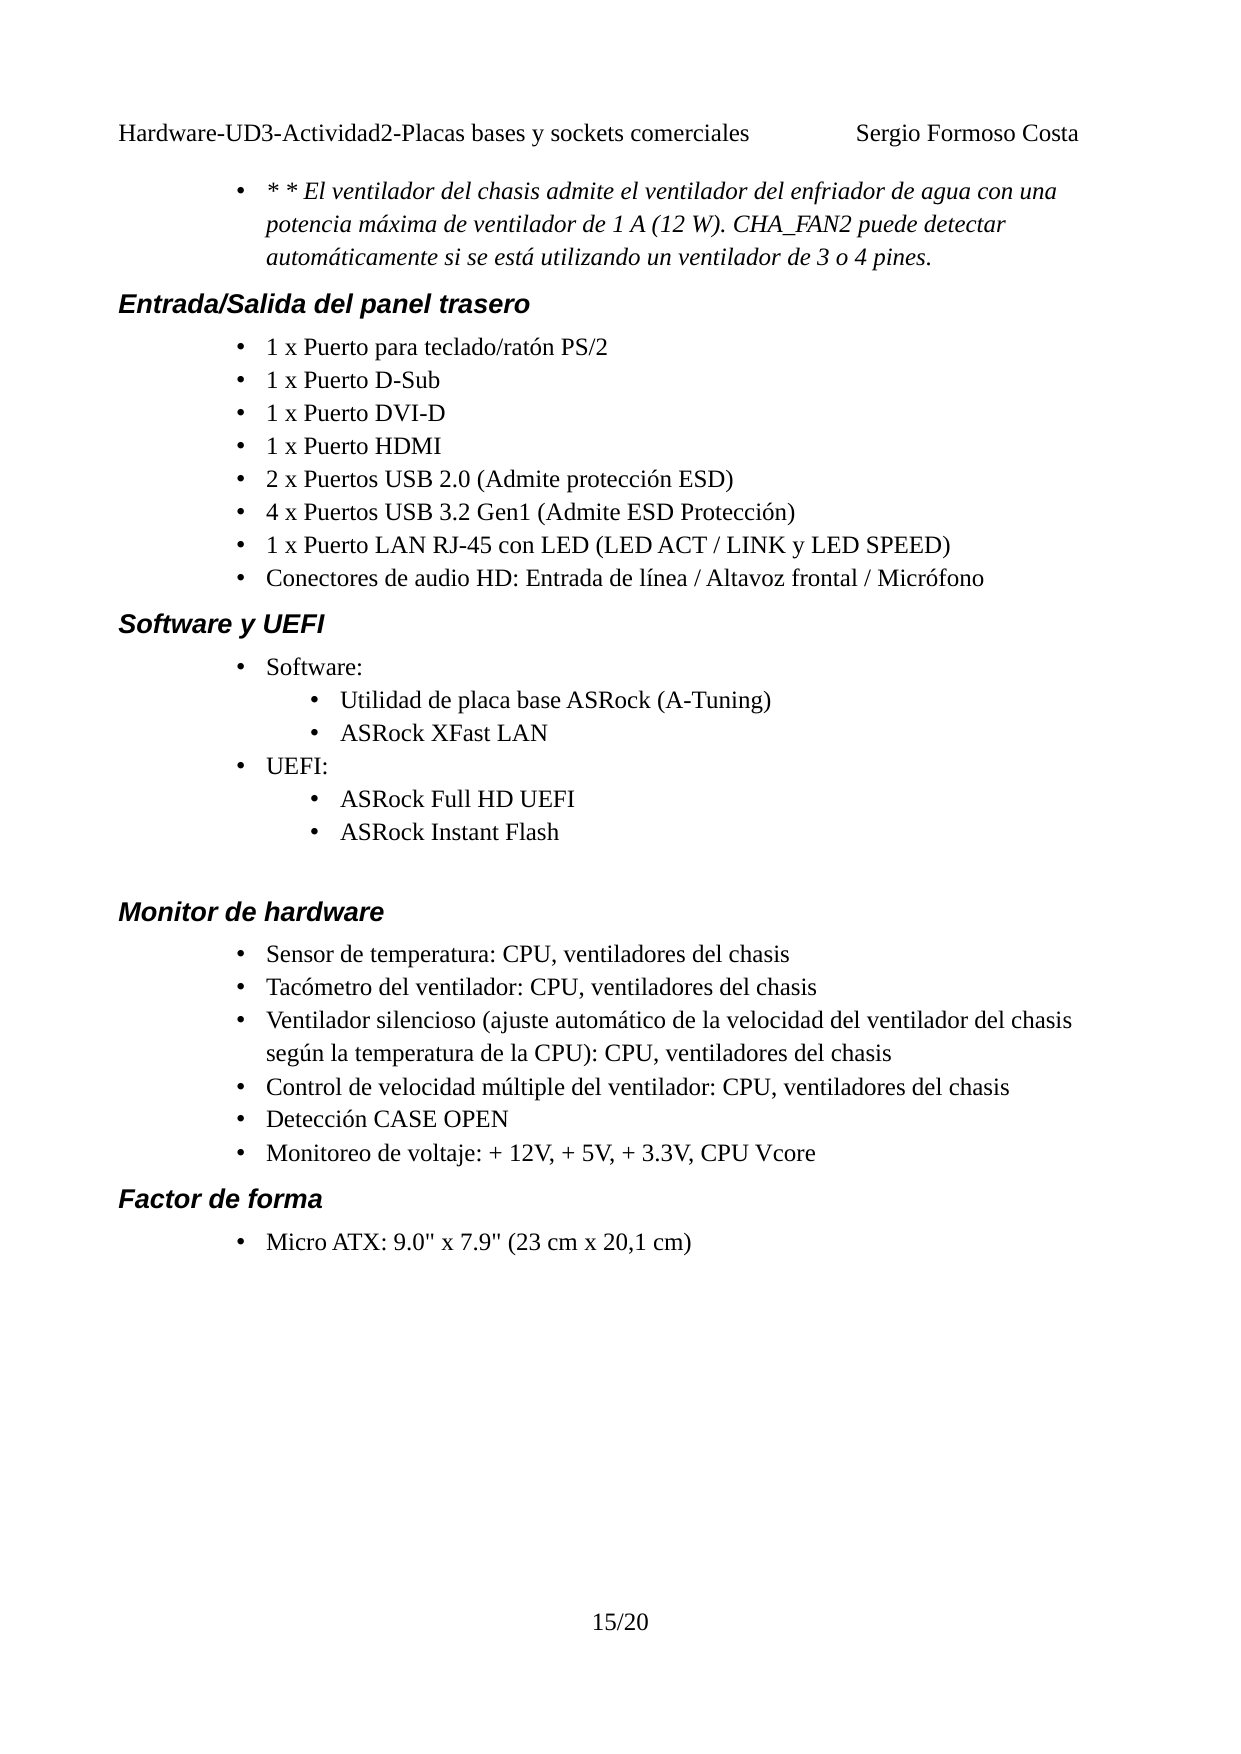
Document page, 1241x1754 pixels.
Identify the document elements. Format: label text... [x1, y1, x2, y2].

subtitle Monitor de hardware [118, 896, 1122, 927]
list Micro ATX: 9.0" x 7.9" (23 cm x 20,1 cm) [236, 1227, 1122, 1256]
list Tacómetro del ventilador: CPU, ventiladores del chasis [236, 972, 1122, 1001]
list 1 x Puerto D-Sub [236, 365, 1122, 393]
list Ventilador silencioso (ajuste automático de la velocidad del ventilador del chasis según la temperatura de la CPU): CPU, ventiladores del chasis [236, 1006, 1122, 1067]
list Utilidad de placa base ASRock (A-Tuning) [310, 685, 1122, 714]
list 4 x Puertos USB 3.2 Gen1 (Admite ESD Protección) [236, 497, 1122, 526]
list Software: [236, 652, 1122, 681]
list Monitoreo de voltaje: + 12V, + 5V, + 3.3V, CPU Vcore [236, 1138, 1122, 1166]
list UEFI: [236, 751, 1122, 780]
list Sensor de temperatura: CPU, ventiladores del chasis [236, 939, 1122, 968]
subtitle Software y UEFI [118, 608, 1122, 639]
list ASRock Full HD UEFI [310, 784, 1122, 813]
list 1 x Puerto para teclado/ratón PS/2 [236, 332, 1122, 360]
list 2 x Puertos USB 2.0 (Admite protección ESD) [236, 464, 1122, 492]
list Detección CASE OPEN [236, 1104, 1122, 1133]
list 1 x Puerto LAN RJ-45 con LED (LED ACT / LINK y LED SPEED) [236, 530, 1122, 558]
list * * El ventilador del chasis admite el ventilador del enfriador de agua con una potencia máxima de ventilador de 1 A (12 W). CHA_FAN2 puede detectar automáticamente si se está utilizando un ventilador de 3 o 4 pines. [236, 176, 1122, 271]
subtitle Entrada/Salida del panel trasero [118, 288, 1122, 319]
list Control de velocidad múltiple del ventilador: CPU, ventiladores del chasis [236, 1072, 1122, 1100]
list 1 x Puerto DVI-D [236, 398, 1122, 426]
list Conectores de audio HD: Entrada de línea / Altavoz frontal / Micrófono [236, 563, 1122, 592]
list 1 x Puerto HDMI [236, 431, 1122, 459]
list ASRock Instant Flash [310, 817, 1122, 846]
subtitle Factor de forma [118, 1183, 1122, 1214]
list ASRock XFast LAN [310, 718, 1122, 747]
